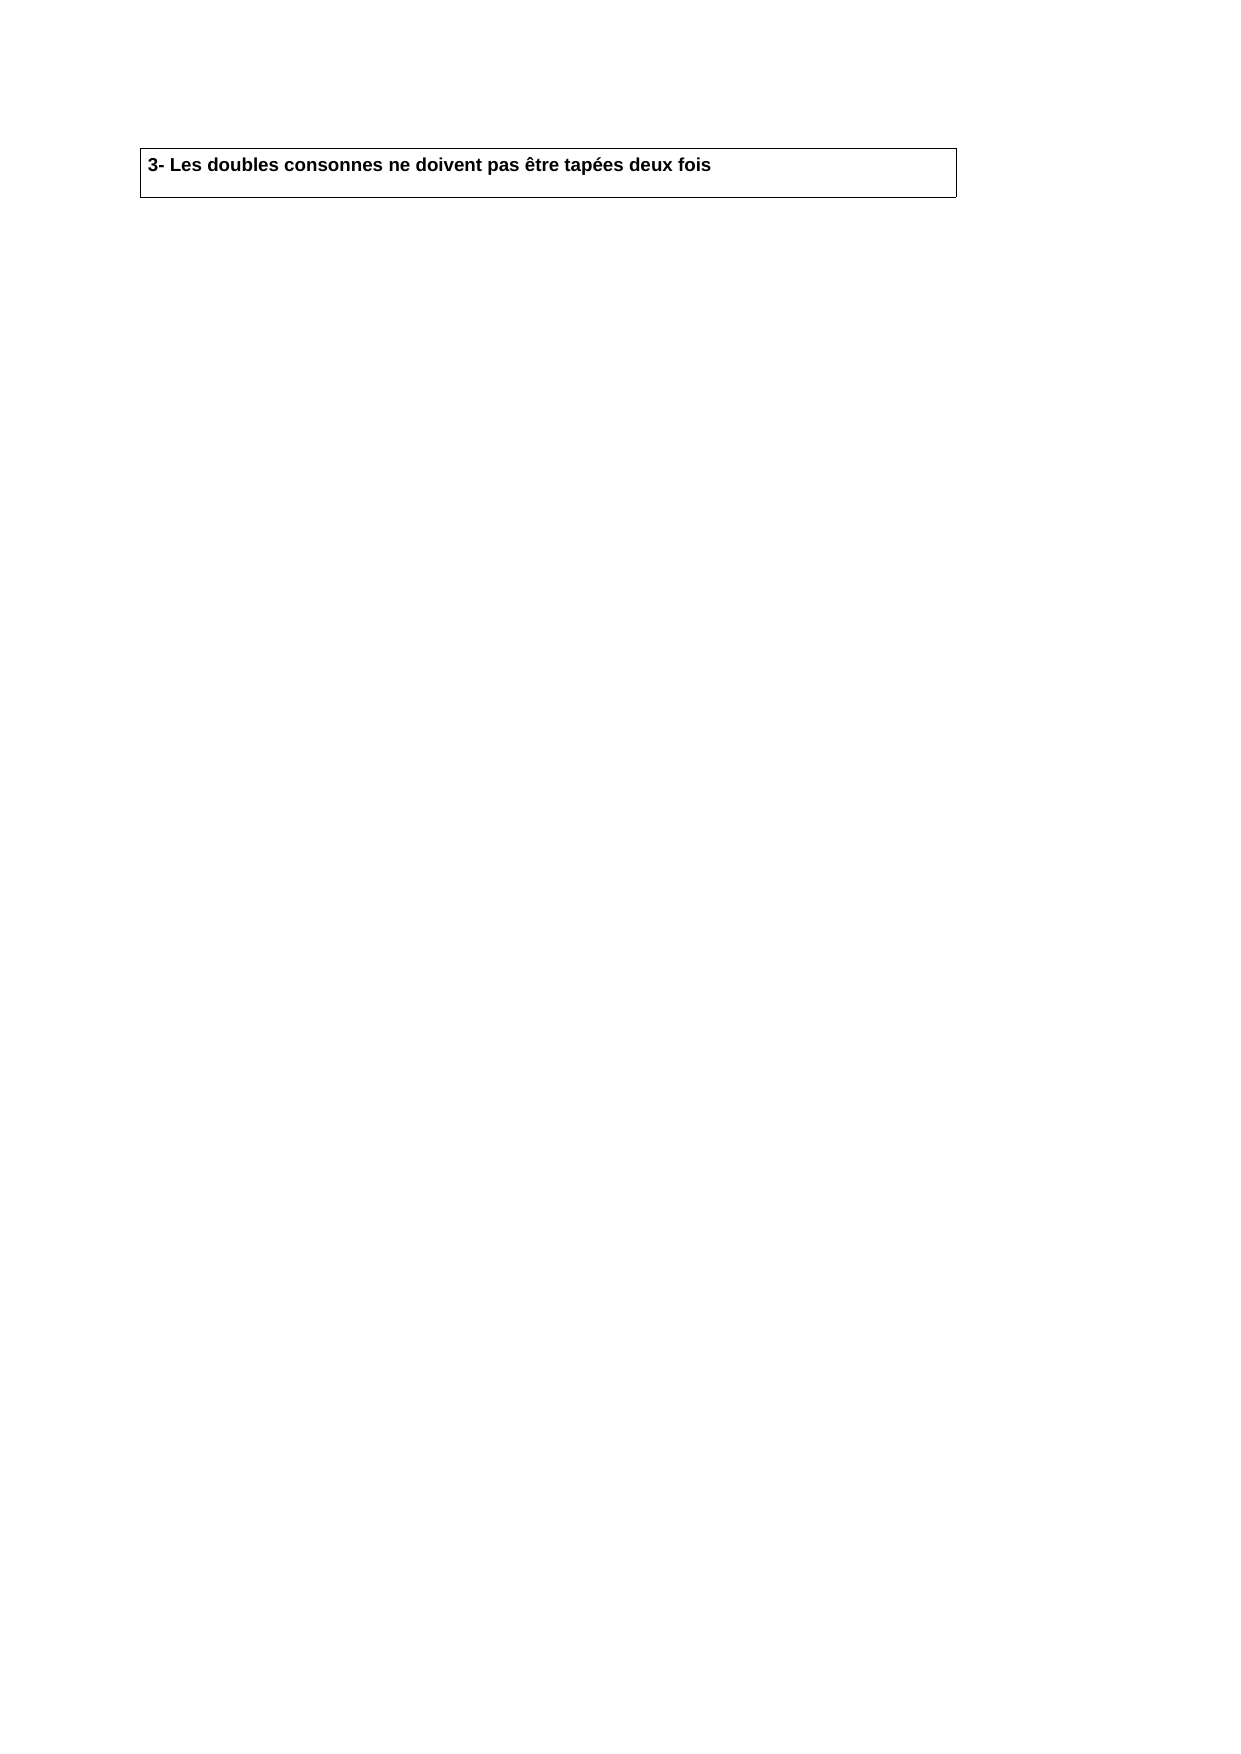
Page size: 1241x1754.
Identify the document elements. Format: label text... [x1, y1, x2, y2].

table_cell 3- Les doubles consonnes ne doivent pas être tapées deux fois [141, 149, 956, 197]
